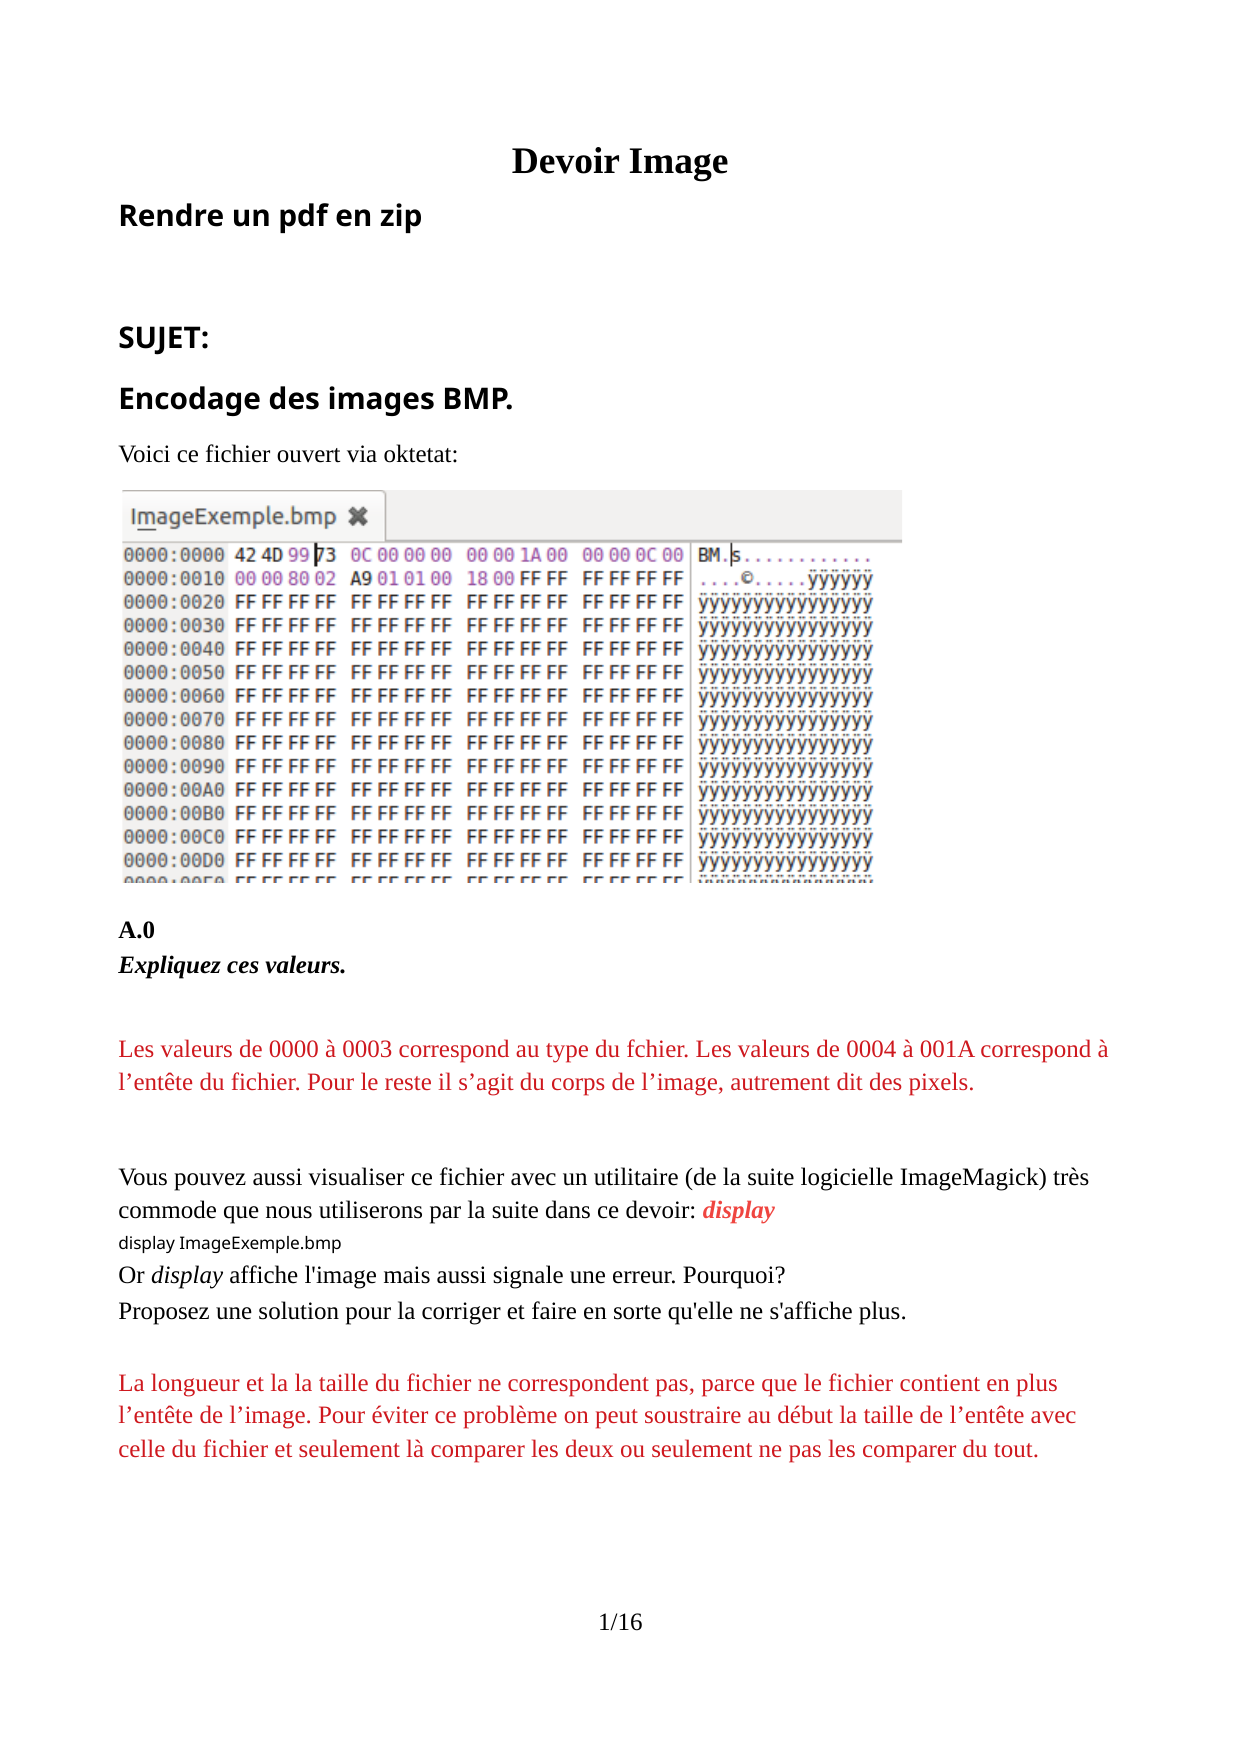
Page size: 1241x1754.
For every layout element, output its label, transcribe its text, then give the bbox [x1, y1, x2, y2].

text La longueur et la la taille du fichier ne correspondent pas, parce que le fichier contient en plus l’entête de l’image. Pour éviter ce problème on peut soustraire au début la taille de l’entête avec celle du fichier et seulement là comparer les deux ou seulement ne pas les comparer du tout. [118, 1368, 1122, 1462]
text Vous pouvez aussi visualiser ce fichier avec un utilitaire (de la suite logicielle ImageMagick) très commode que nous utiliserons par la suite dans ce devoir: display [118, 1162, 1122, 1224]
text Encodage des images BMP. [118, 378, 1122, 418]
text Les valeurs de 0000 à 0003 correspond au type du fchier. Les valeurs de 0004 à 001A correspond à l’entête du fichier. Pour le reste il s’agit du corps de l’image, autrement dit des pixels. [118, 1034, 1122, 1096]
text Or display affiche l'image mais aussi signale une erreur. Pourquoi? [118, 1260, 1122, 1289]
text SUJET: [118, 317, 1122, 357]
text Rendre un pdf en zip [118, 194, 1122, 235]
subtitle Devoir Image [118, 139, 1122, 182]
text Proposez une solution pour la corriger et faire en sorte qu'elle ne s'affiche plus. [118, 1296, 1122, 1325]
text Expliquez ces valeurs. [118, 951, 1122, 979]
text Voici ce fichier ouvert via oktetat: [118, 439, 1122, 467]
text A.0 [118, 915, 1122, 943]
picture [122, 490, 903, 883]
text display ImageExemple.bmp [118, 1231, 1122, 1254]
